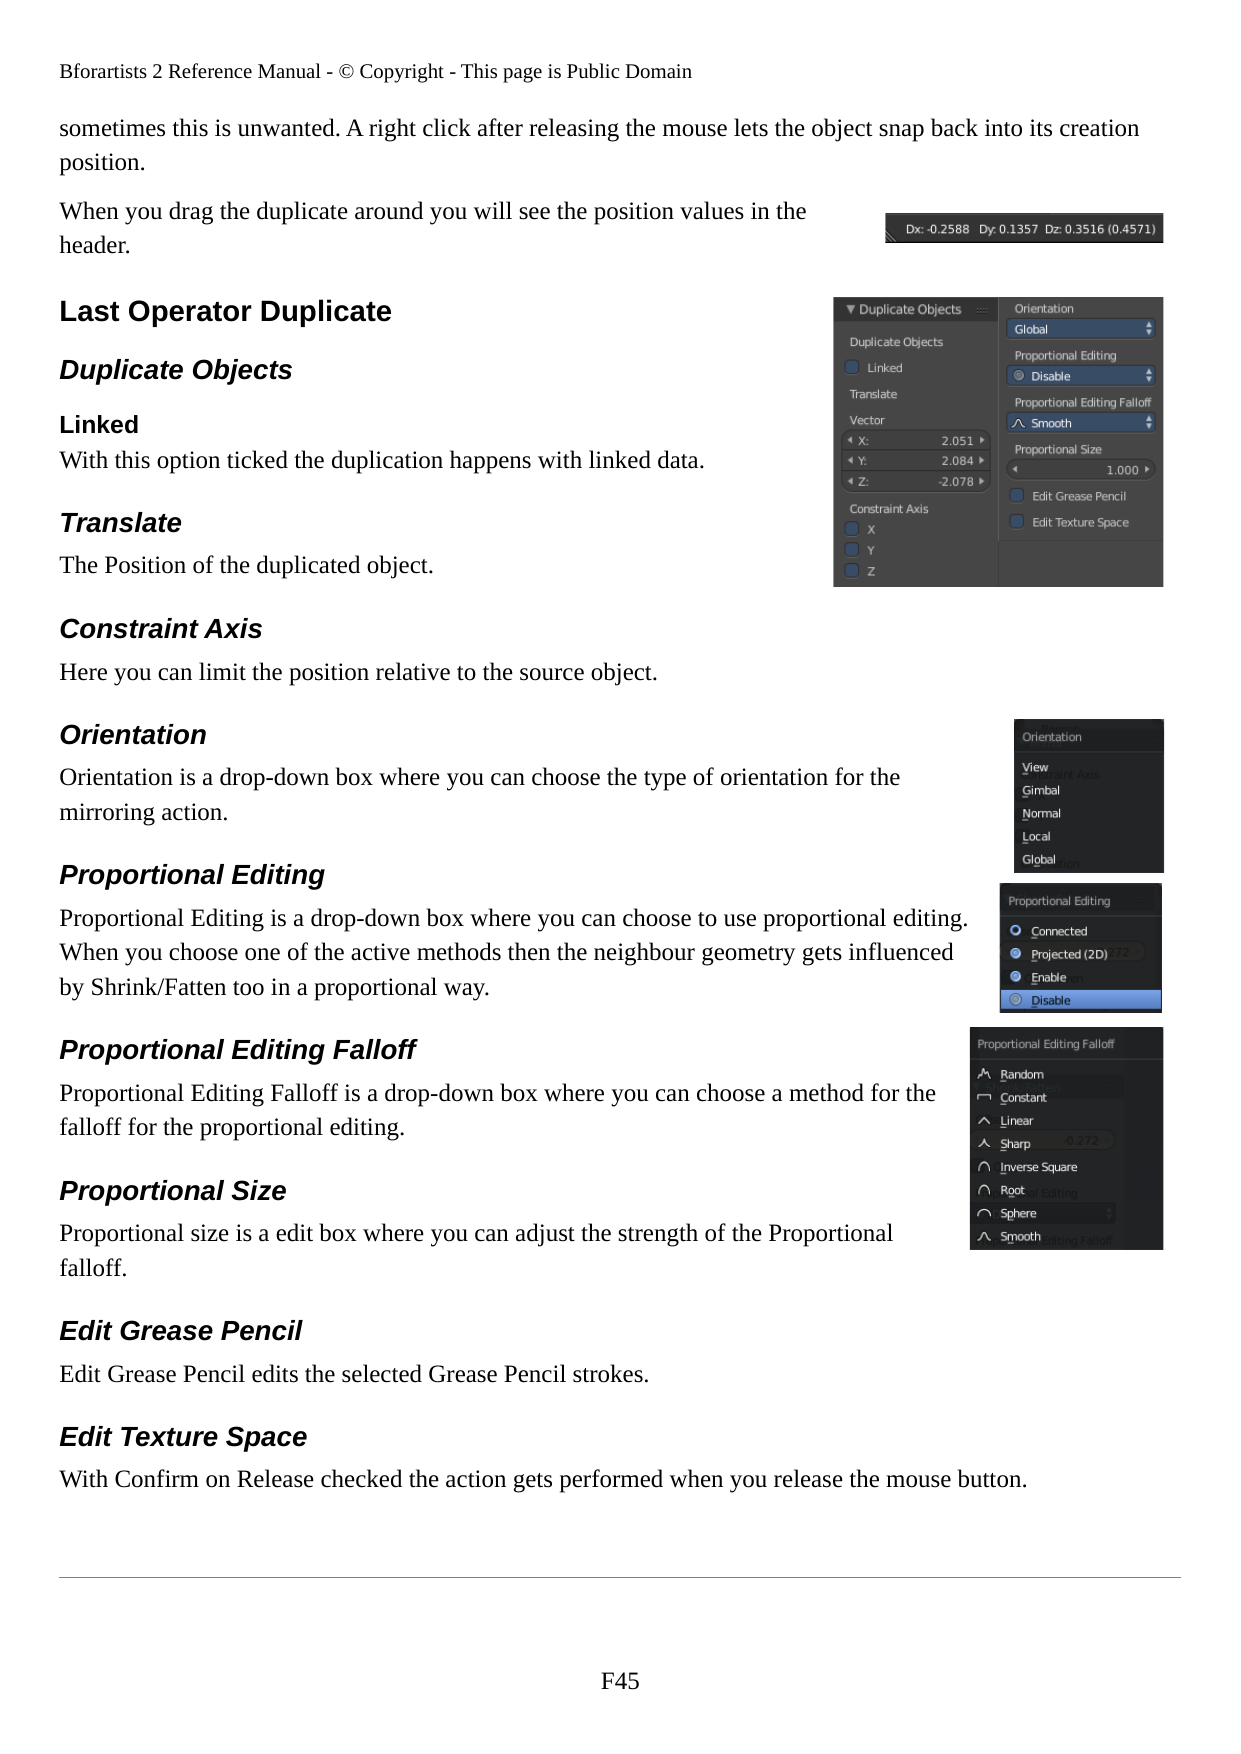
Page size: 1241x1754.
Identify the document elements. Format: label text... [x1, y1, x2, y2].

subtitle Duplicate Objects [59, 353, 833, 385]
subtitle Edit Texture Space [59, 1420, 1181, 1452]
text sometimes this is unwanted. A right click after releasing the mouse lets the object snap back into its creation position. [59, 113, 1181, 176]
text Proportional Editing Falloff is a drop-down box where you can choose a method for the falloff for the proportional editing. [59, 1078, 969, 1141]
text Proportional size is a edit box where you can adjust the strength of the Proportional falloff. [59, 1218, 1181, 1281]
text Orientation is a drop-down box where you can choose the type of orientation for the mirroring action. [59, 762, 1014, 826]
subtitle Linked [59, 410, 833, 438]
text When you drag the duplicate around you will see the position values in the header. [59, 196, 1181, 259]
text Edit Grease Pencil edits the selected Grease Pencil strokes. [59, 1359, 1181, 1387]
subtitle Proportional Editing [59, 858, 1181, 890]
text Proportional Editing is a drop-down box where you can choose to use proportional editing. When you choose one of the active methods then the neighbour geometry gets influenced by Shrink/Fatten too in a proportional way. [59, 903, 999, 1001]
subtitle [1164, 410, 1181, 438]
subtitle Proportional Size [59, 1174, 969, 1206]
subtitle [1164, 353, 1181, 385]
text The Position of the duplicated object. [59, 551, 833, 579]
picture [999, 883, 1162, 1013]
picture [969, 1027, 1164, 1250]
text Here you can limit the position relative to the source object. [59, 657, 1181, 685]
subtitle Last Operator Duplicate [59, 294, 1181, 328]
subtitle [1164, 506, 1181, 538]
subtitle Orientation [59, 718, 1181, 750]
picture [833, 297, 1164, 587]
subtitle Translate [59, 506, 833, 538]
subtitle Constraint Axis [59, 612, 1181, 644]
subtitle [1164, 1174, 1181, 1206]
text With Confirm on Release checked the action gets performed when you release the mouse button. [59, 1464, 1181, 1493]
text With this option ticked the duplication happens with linked data. [59, 445, 833, 473]
picture [885, 213, 1164, 243]
subtitle Edit Grease Pencil [59, 1314, 1181, 1346]
picture [1014, 719, 1165, 873]
subtitle Proportional Editing Falloff [59, 1033, 969, 1065]
